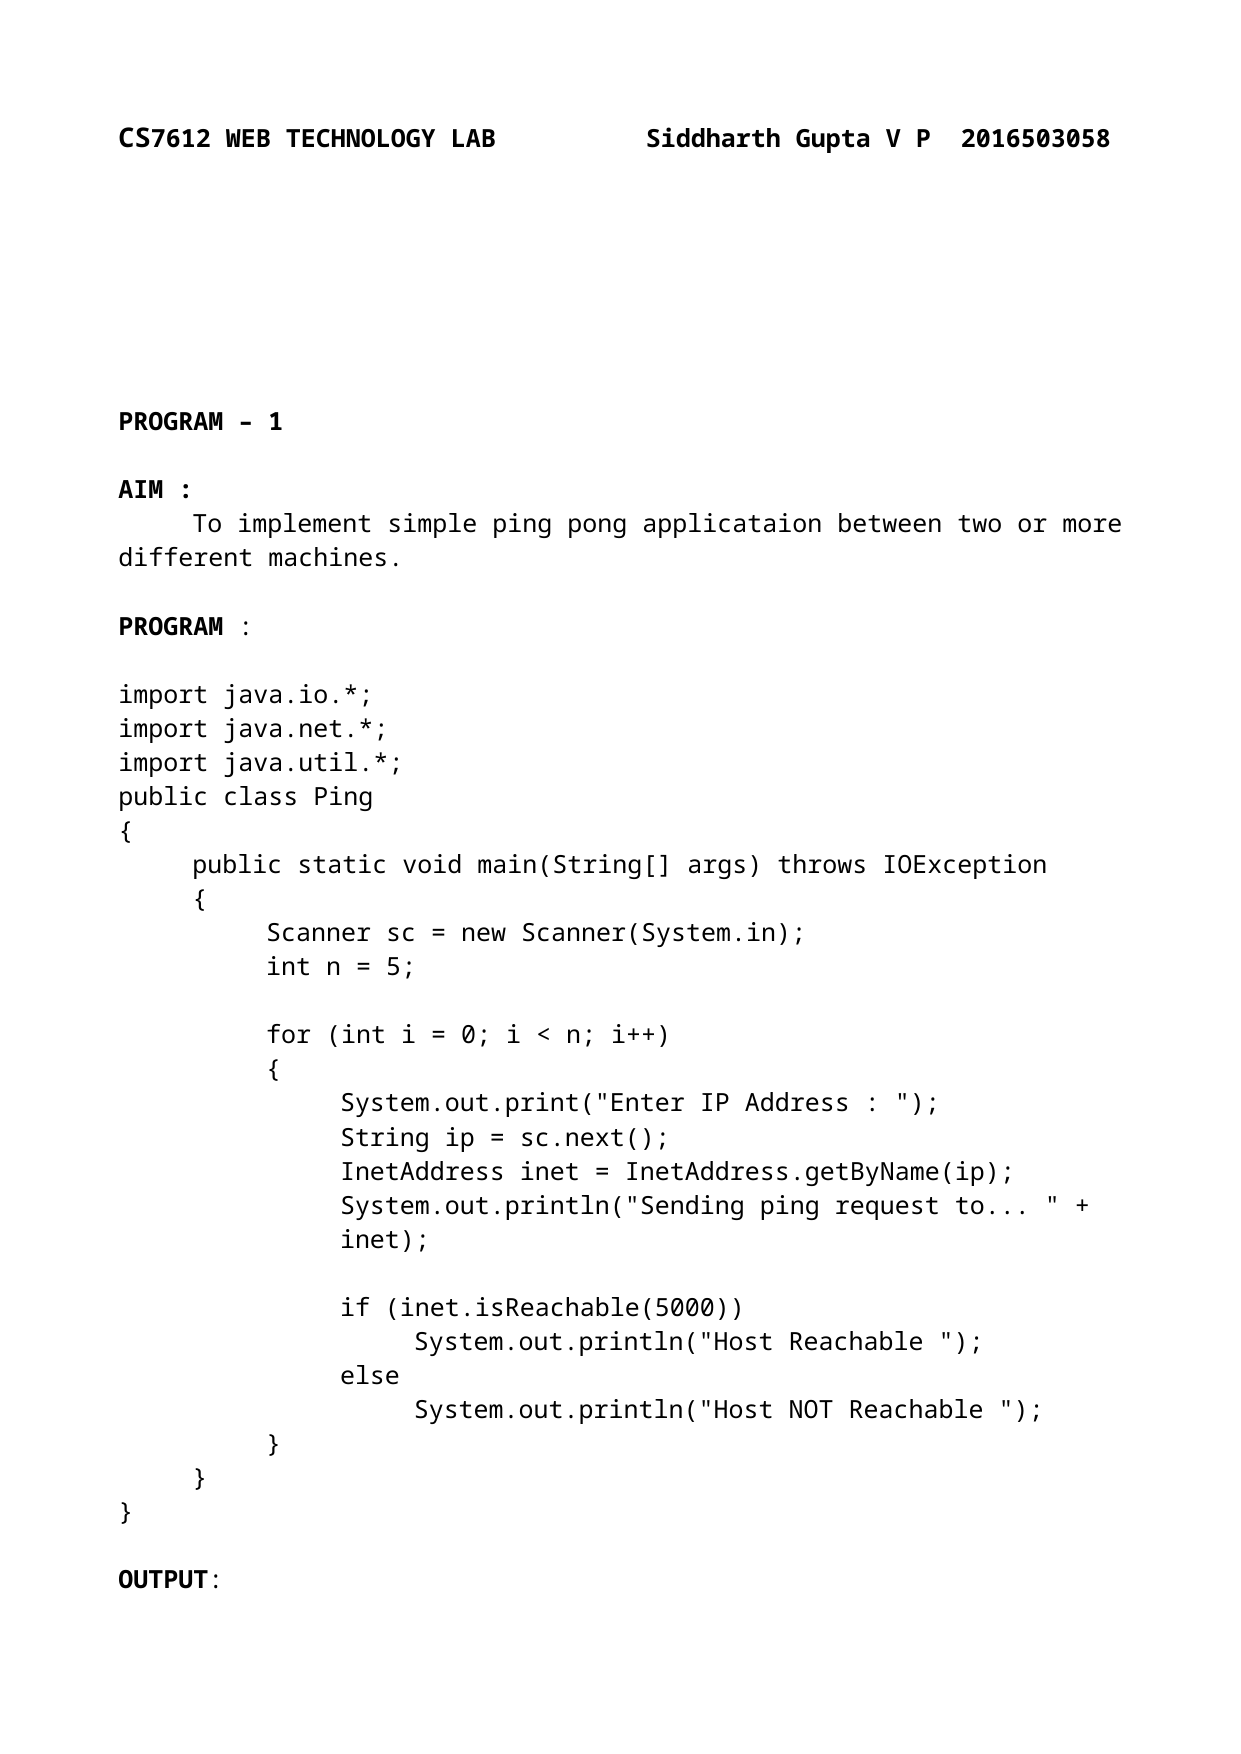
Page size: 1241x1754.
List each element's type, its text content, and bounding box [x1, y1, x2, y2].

text import java.util.*; [118, 744, 1122, 778]
text System.out.println("Host Reachable "); [118, 1323, 1122, 1358]
text { [118, 813, 1122, 847]
text } [118, 1460, 1122, 1494]
text for (int i = 0; i < n; i++) [118, 1017, 1122, 1051]
text InetAddress inet = InetAddress.getByName(ip); [118, 1153, 1122, 1187]
text if (inet.isReachable(5000)) [118, 1289, 1122, 1323]
text else [118, 1358, 1122, 1392]
text { [118, 1051, 1122, 1085]
text PROGRAM : [118, 608, 1122, 642]
text { [118, 881, 1122, 915]
text String ip = sc.next(); [118, 1119, 1122, 1153]
text AIM : [118, 472, 1122, 506]
text public class Ping [118, 778, 1122, 813]
text System.out.println("Host NOT Reachable "); [118, 1392, 1122, 1426]
text To implement simple ping pong applicataion between two or more different machines. [118, 506, 1122, 574]
text int n = 5; [118, 949, 1122, 983]
text System.out.print("Enter IP Address : "); [118, 1085, 1122, 1119]
text System.out.println("Sending ping request to... " + inet); [118, 1187, 1122, 1255]
text public static void main(String[] args) throws IOException [118, 847, 1122, 881]
text OUTPUT: [118, 1562, 1122, 1596]
text Scanner sc = new Scanner(System.in); [118, 915, 1122, 949]
text } [118, 1494, 1122, 1528]
text PROGRAM – 1 [118, 404, 1122, 438]
text import java.net.*; [118, 710, 1122, 744]
text } [118, 1426, 1122, 1460]
text import java.io.*; [118, 676, 1122, 710]
